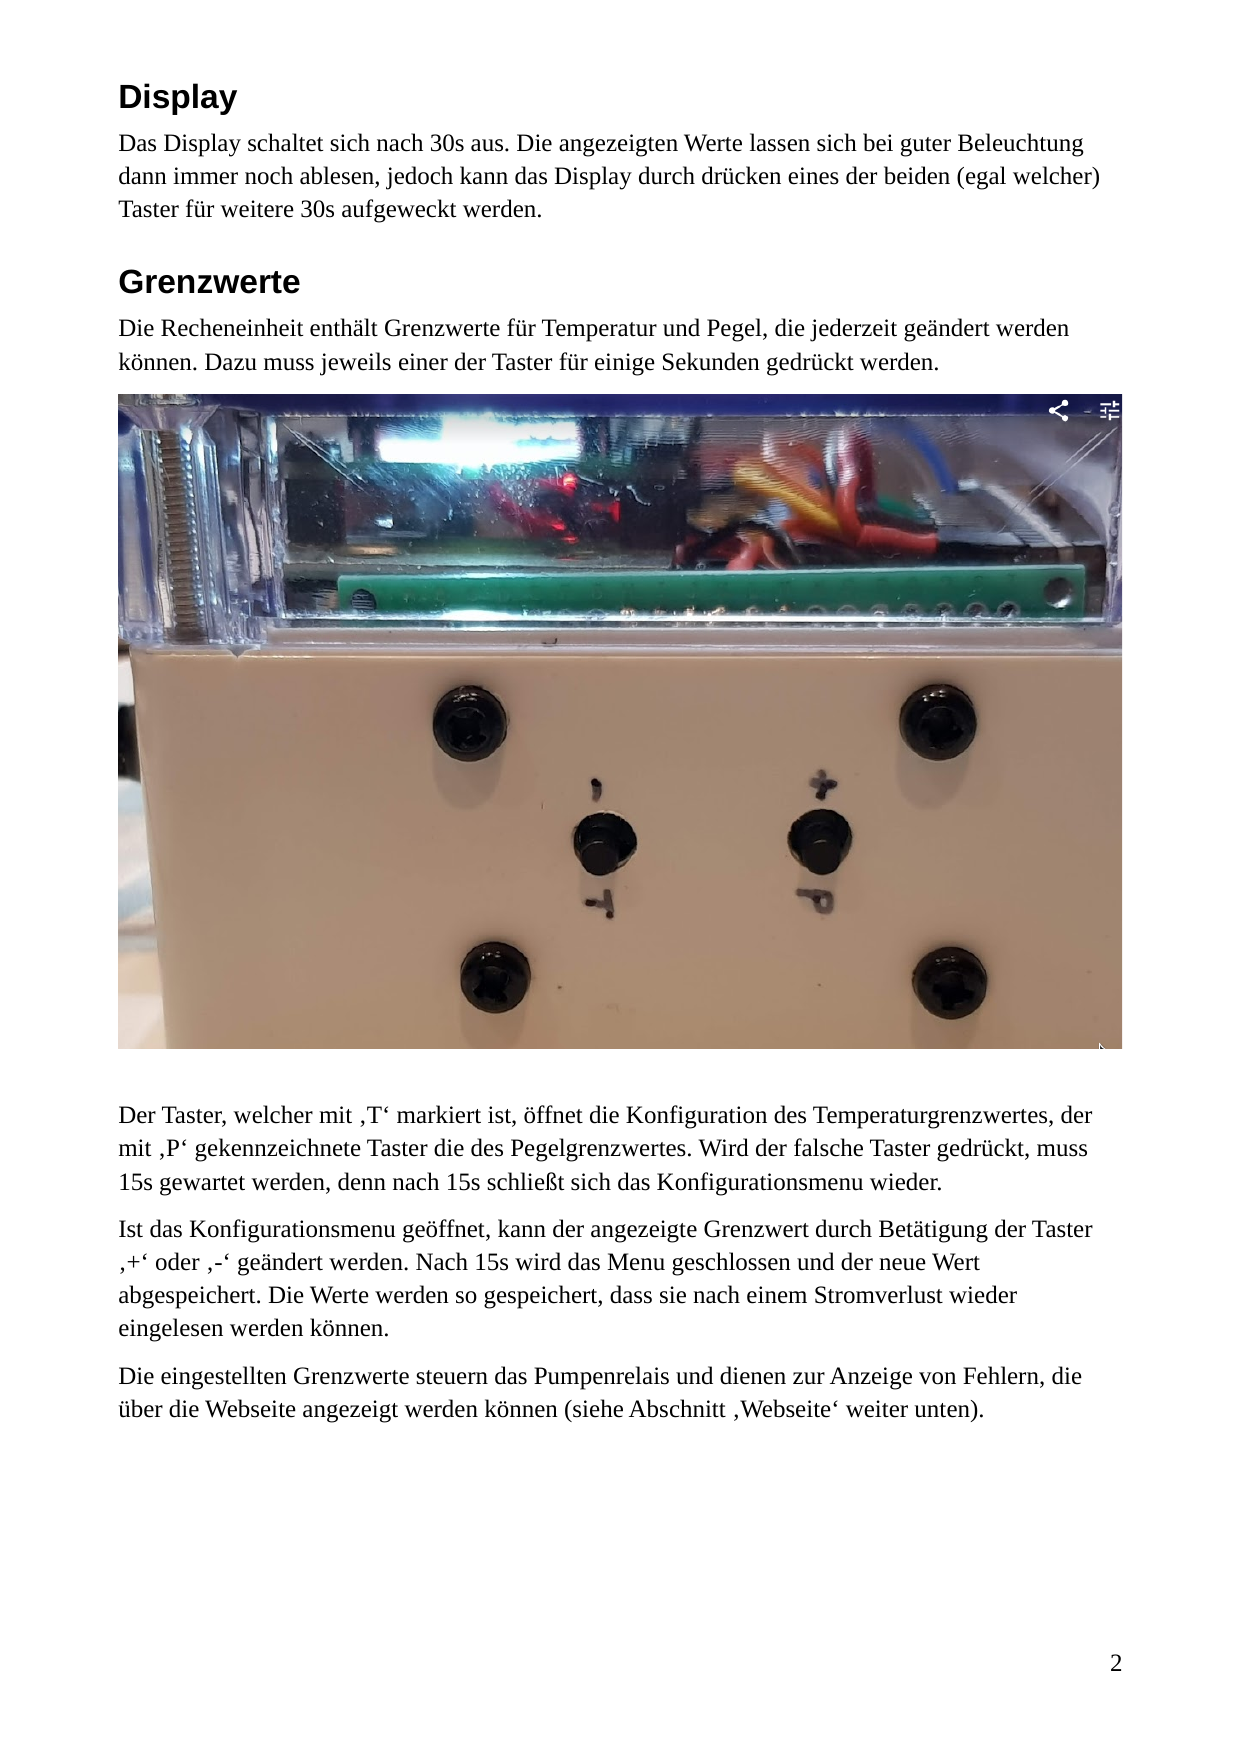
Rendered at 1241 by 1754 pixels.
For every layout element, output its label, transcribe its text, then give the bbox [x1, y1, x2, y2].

text Ist das Konfigurationsmenu geöffnet, kann der angezeigte Grenzwert durch Betätigung der Taster ‚+‘ oder ‚-‘ geändert werden. Nach 15s wird das Menu geschlossen und der neue Wert abgespeichert. Die Werte werden so gespeichert, dass sie nach einem Stromverlust wieder eingelesen werden können. [118, 1214, 1122, 1342]
text Die eingestellten Grenzwerte steuern das Pumpenrelais und dienen zur Anzeige von Fehlern, die über die Webseite angezeigt werden können (siehe Abschnitt ‚Webseite‘ weiter unten). [118, 1361, 1122, 1423]
text Der Taster, welcher mit ‚T‘ markiert ist, öffnet die Konfiguration des Temperaturgrenzwertes, der mit ‚P‘ gekennzeichnete Taster die des Pegelgrenzwertes. Wird der falsche Taster gedrückt, muss 15s gewartet werden, denn nach 15s schließt sich das Konfigurationsmenu wieder. [118, 1101, 1122, 1195]
text Die Recheneinheit enthält Grenzwerte für Temperatur und Pegel, die jederzeit geändert werden können. Dazu muss jeweils einer der Taster für einige Sekunden gedrückt werden. [118, 313, 1122, 375]
text Das Display schaltet sich nach 30s aus. Die angezeigten Werte lassen sich bei guter Beleuchtung dann immer noch ablesen, jedoch kann das Display durch drücken eines der beiden (egal welcher) Taster für weitere 30s aufgeweckt werden. [118, 128, 1122, 223]
subtitle Grenzwerte [118, 262, 1122, 301]
picture [118, 394, 1123, 1049]
subtitle Display [118, 77, 1122, 115]
